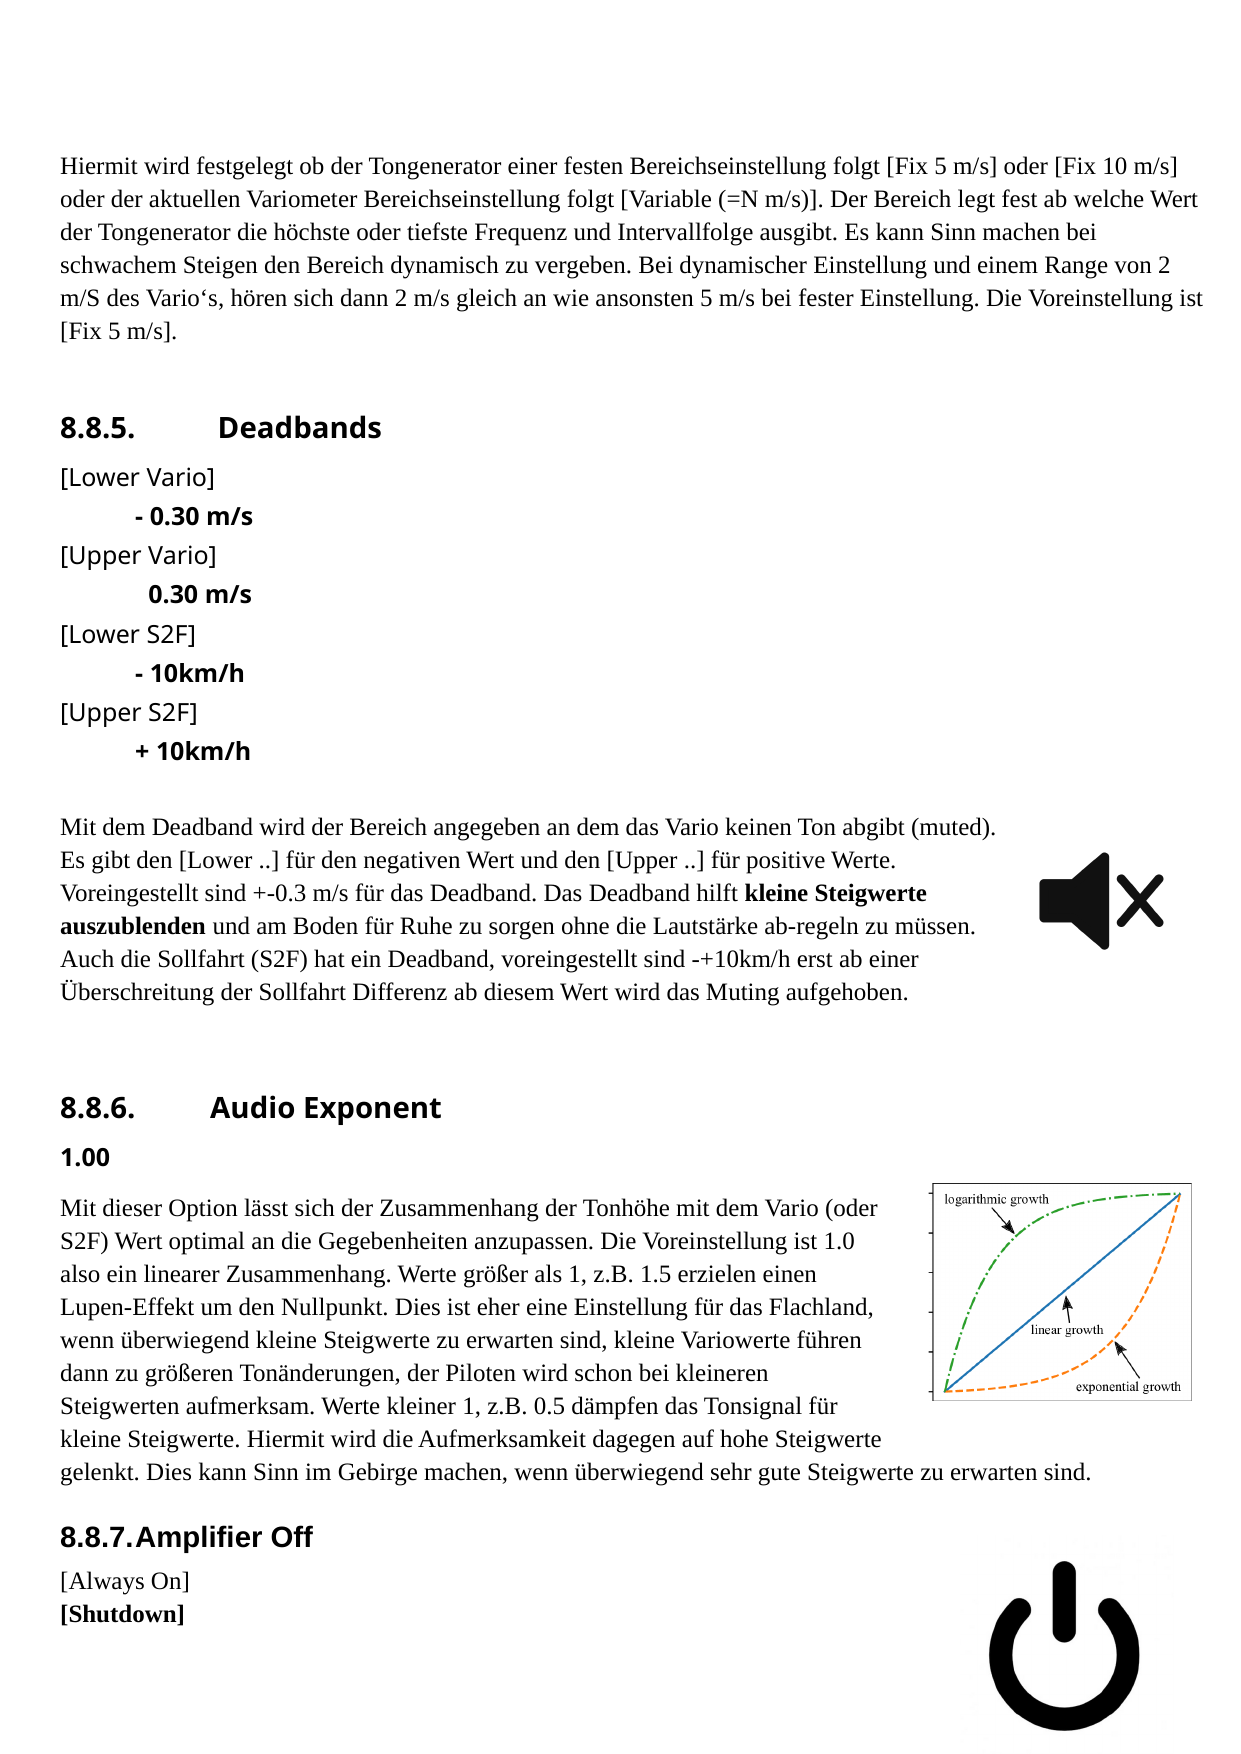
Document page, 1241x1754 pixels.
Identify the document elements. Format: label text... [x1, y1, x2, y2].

picture [1033, 832, 1169, 967]
text Hiermit wird festgelegt ob der Tongenerator einer festen Bereichseinstellung folgt [Fix 5 m/s] oder [Fix 10 m/s] oder der aktuellen Variometer Bereichseinstellung folgt [Variable (=N m/s)]. Der Bereich legt fest ab welche Wert der Tongenerator die höchste oder tiefste Frequenz und Intervallfolge ausgibt. Es kann Sinn machen bei schwachem Steigen den Bereich dynamisch zu vergeben. Bei dynamischer Einstellung und einem Range von 2 m/S des Vario‘s, hören sich dann 2 m/s gleich an wie ansonsten 5 m/s bei fester Einstellung. Die Voreinstellung ist [Fix 5 m/s]. [60, 151, 1207, 345]
text [Shutdown] [60, 1599, 960, 1628]
picture [928, 1183, 1192, 1401]
text [1174, 1599, 1207, 1628]
text + 10km/h [60, 734, 1207, 768]
text [Always On] [60, 1566, 960, 1595]
text [Lower S2F] [60, 616, 1207, 650]
subtitle Deadbands [60, 407, 1207, 447]
text Mit dieser Option lässt sich der Zusammenhang der Tonhöhe mit dem Vario (oder S2F) Wert optimal an die Gegebenheiten anzupassen. Die Voreinstellung ist 1.0 also ein linearer Zusammenhang. Werte größer als 1, z.B. 1.5 erzielen einen Lupen-Effekt um den Nullpunkt. Dies ist eher eine Einstellung für das Flachland, wenn überwiegend kleine Steigwerte zu erwarten sind, kleine Variowerte führen dann zu größeren Tonänderungen, der Piloten wird schon bei kleineren Steigwerten aufmerksam. Werte kleiner 1, z.B. 0.5 dämpfen das Tonsignal für kleine Steigwerte. Hiermit wird die Aufmerksamkeit dagegen auf hohe Steigwerte gelenkt. Dies kann Sinn im Gebirge machen, wenn überwiegend sehr gute Steigwerte zu erwarten sind. [60, 1193, 1207, 1486]
text [Upper Vario] [60, 538, 1207, 572]
text 1.00 [60, 1139, 1207, 1174]
text [Upper S2F] [60, 695, 1207, 729]
subtitle Amplifier Off [60, 1520, 1207, 1553]
text [Lower Vario] [60, 460, 1207, 494]
text - 0.30 m/s [60, 499, 1207, 533]
picture [960, 1535, 1174, 1754]
subtitle Audio Exponent [60, 1087, 1207, 1127]
text 0.30 m/s [60, 577, 1207, 611]
text Mit dem Deadband wird der Bereich angegeben an dem das Vario keinen Ton abgibt (muted). Es gibt den [Lower ..] für den negativen Wert und den [Upper ..] für positive Werte. Voreingestellt sind +-0.3 m/s für das Deadband. Das Deadband hilft kleine Steigwerte auszublenden und am Boden für Ruhe zu sorgen ohne die Lautstärke ab-regeln zu müssen. Auch die Sollfahrt (S2F) hat ein Deadband, voreingestellt sind -+10km/h erst ab einer Überschreitung der Sollfahrt Differenz ab diesem Wert wird das Muting aufgehoben. [60, 812, 1207, 1006]
text - 10km/h [60, 656, 1207, 689]
text [1174, 1566, 1207, 1595]
